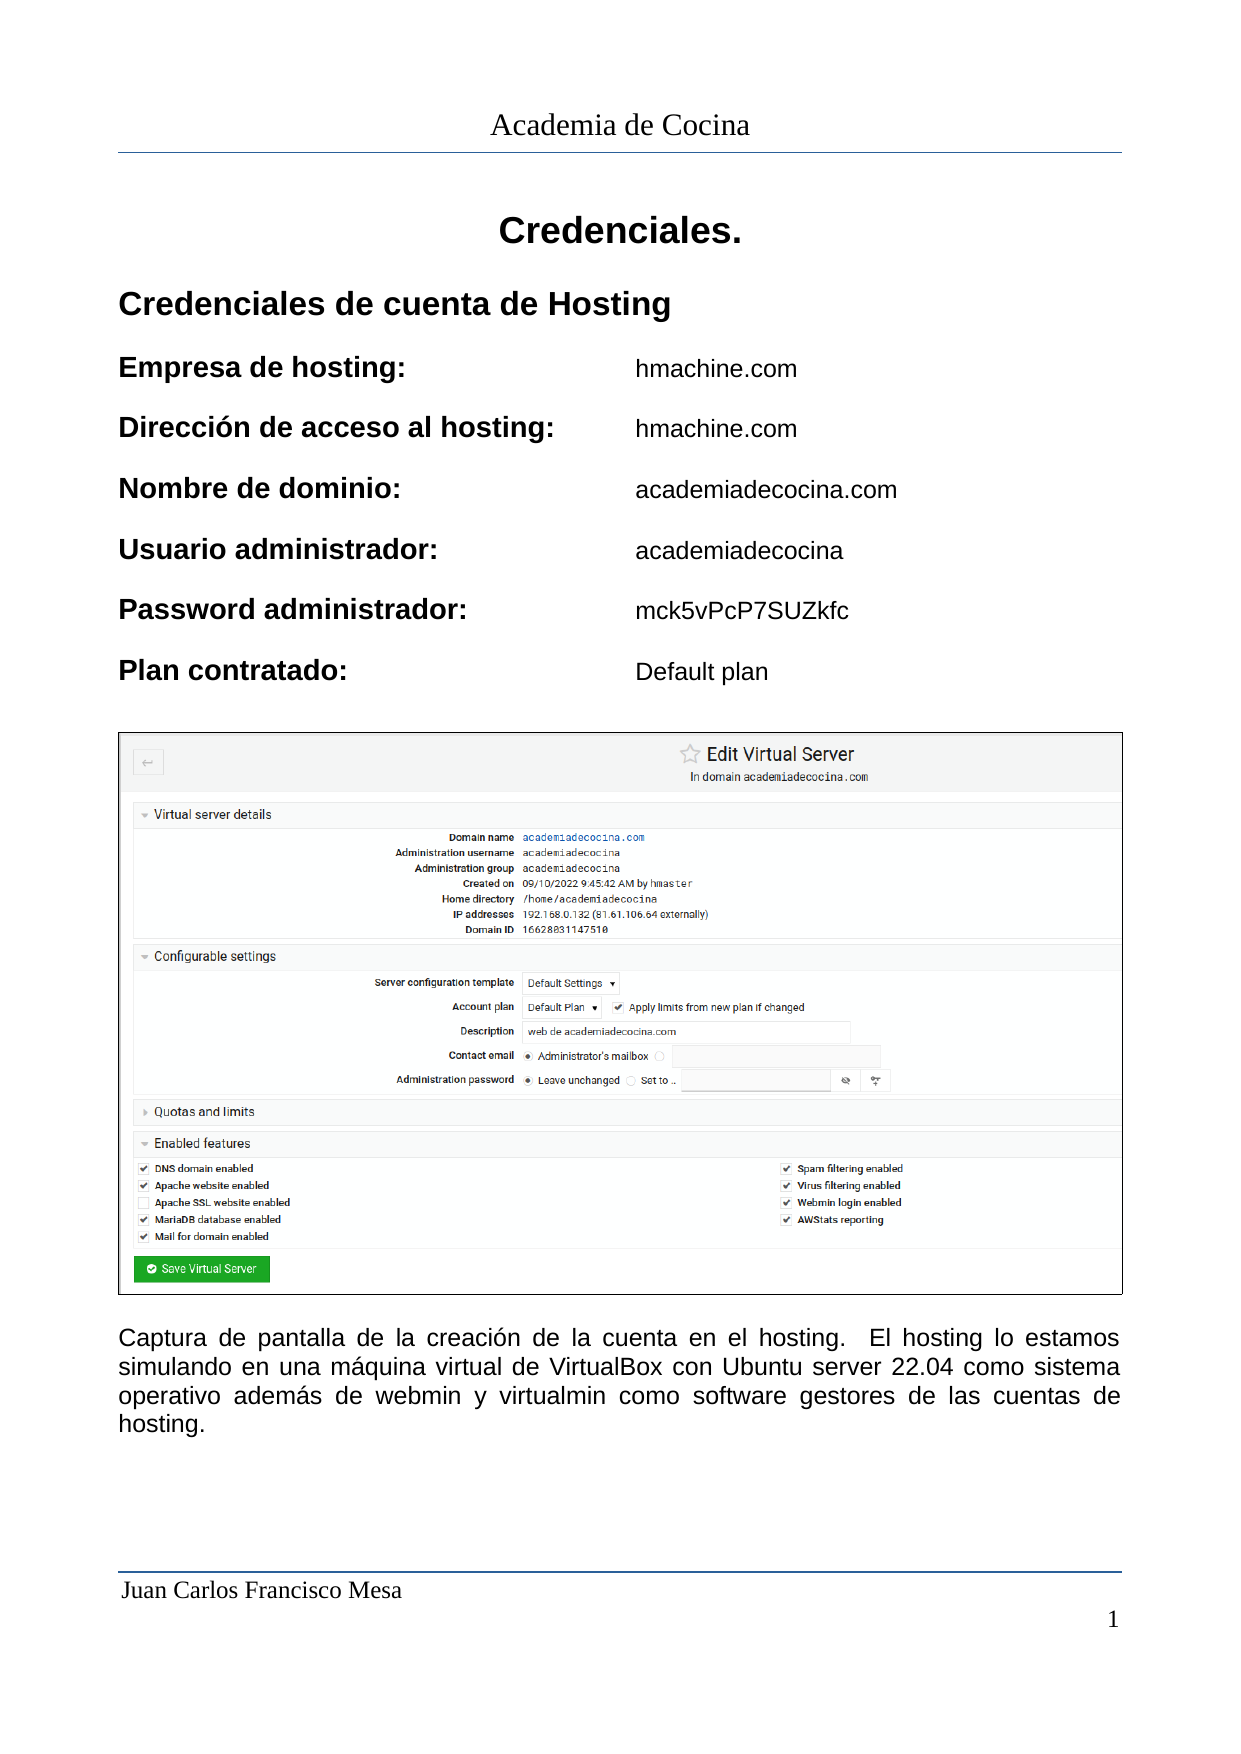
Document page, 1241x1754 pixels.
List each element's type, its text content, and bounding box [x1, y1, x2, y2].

subtitle Credenciales de cuenta de Hosting [118, 284, 1122, 323]
subtitle Nombre de dominio: academiadecocina.com [118, 471, 1122, 504]
subtitle Plan contratado: Default plan [118, 653, 1122, 686]
subtitle Password administrador: mck5vPcP7SUZkfc [118, 592, 1122, 626]
subtitle Dirección de acceso al hosting: hmachine.com [118, 410, 1122, 444]
picture [119, 733, 1122, 1294]
subtitle Empresa de hosting: hmachine.com [118, 350, 1122, 383]
subtitle Usuario administrador: academiadecocina [118, 532, 1122, 565]
subtitle Credenciales. [118, 208, 1122, 251]
text Captura de pantalla de la creación de la cuenta en el hosting. El hosting lo estamos simulando en una máquina virtual de VirtualBox con Ubuntu server 22.04 como sistema operativo además de webmin y virtualmin como software gestores de las cuentas de hosting. [118, 1295, 1122, 1438]
